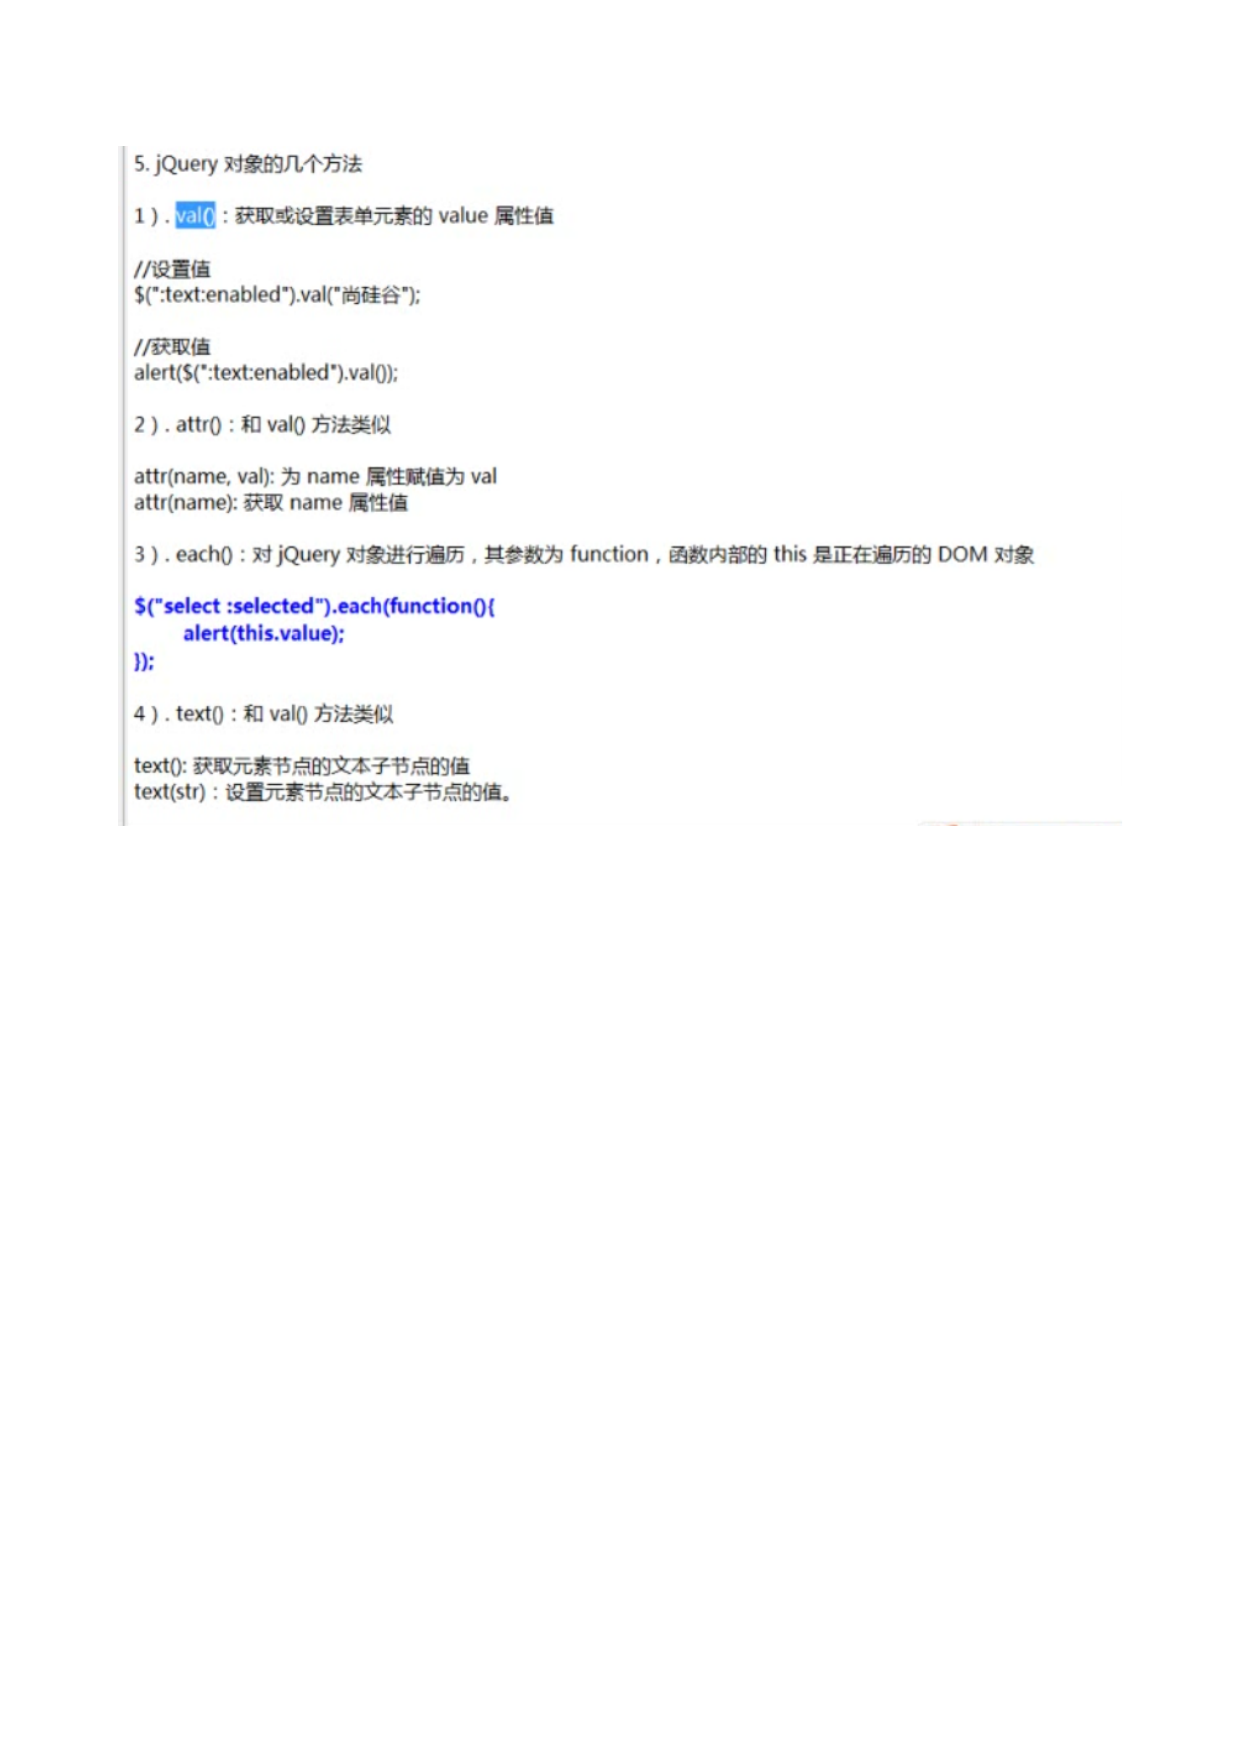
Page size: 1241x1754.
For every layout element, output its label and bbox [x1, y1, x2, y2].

picture [118, 146, 1123, 826]
